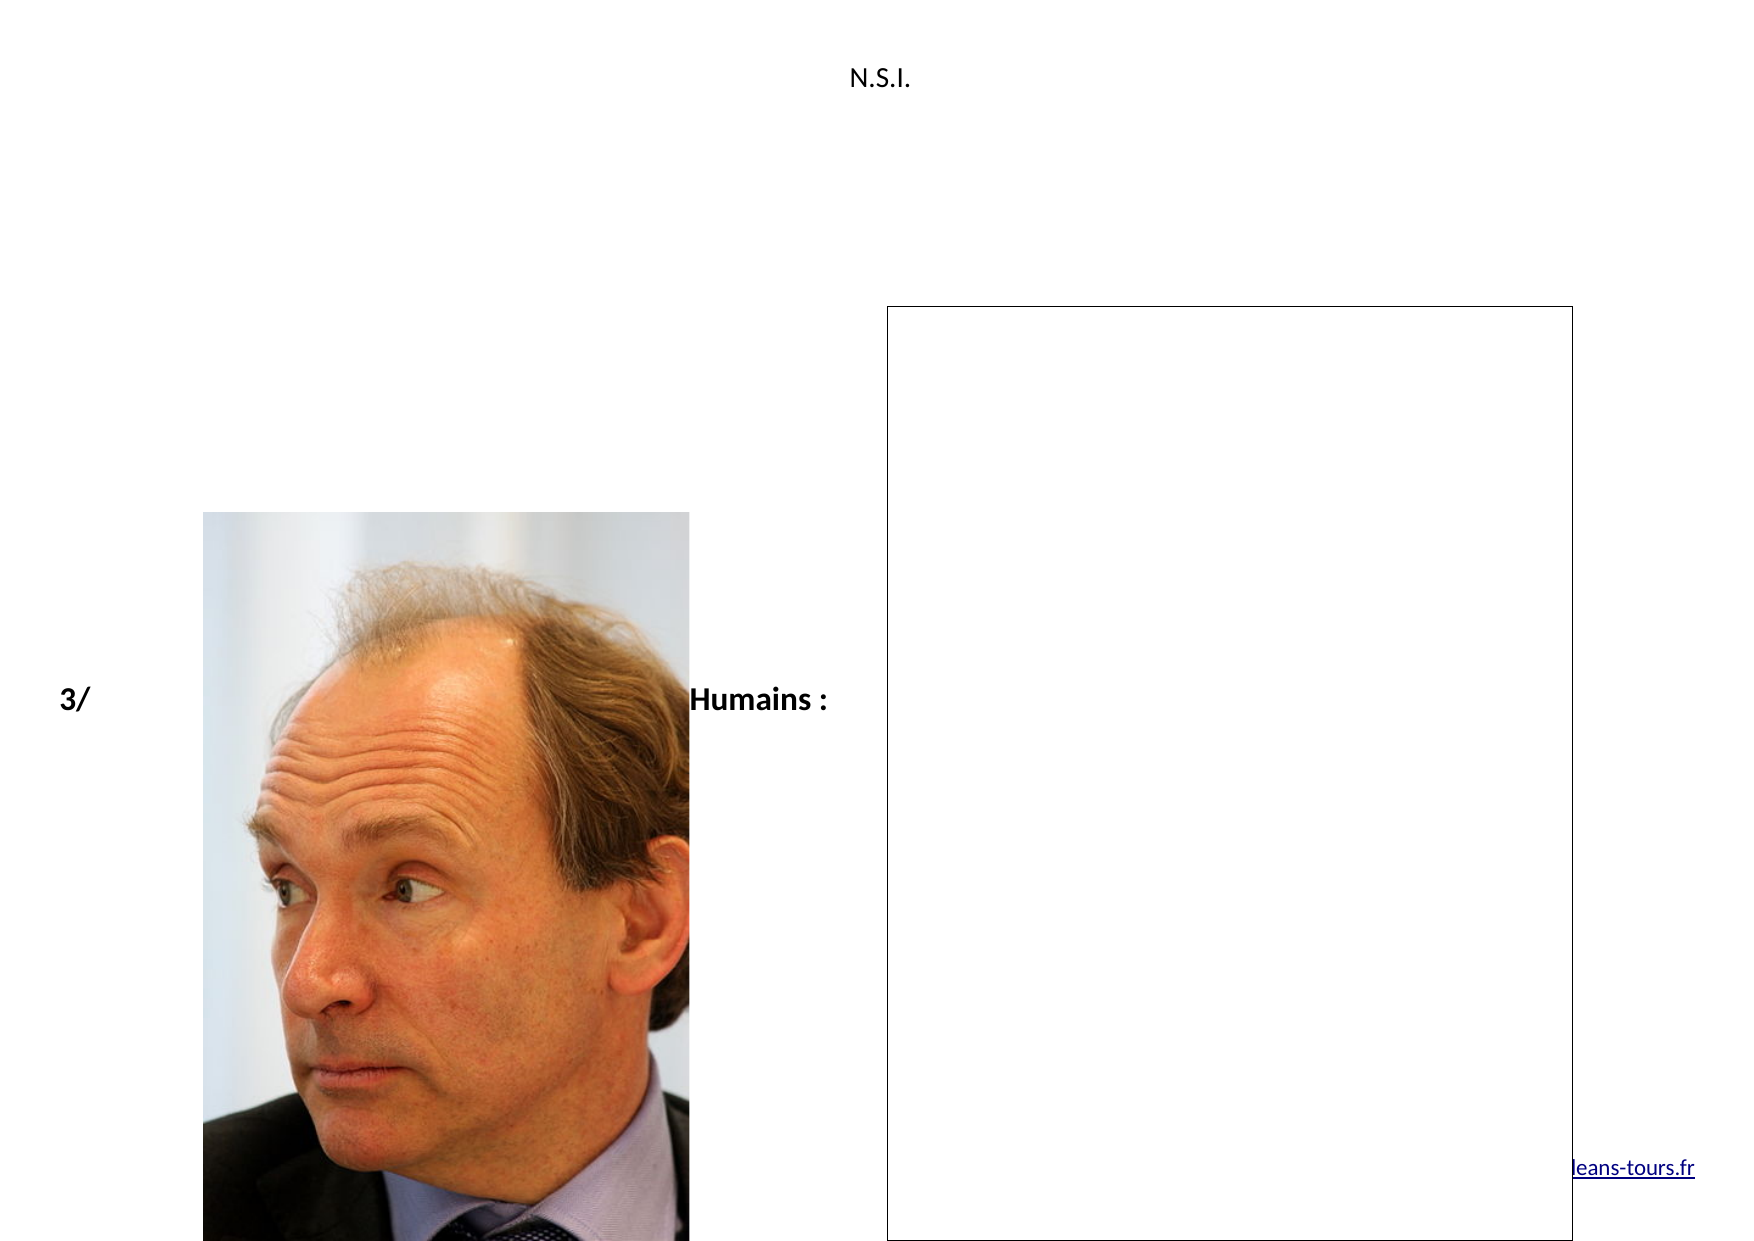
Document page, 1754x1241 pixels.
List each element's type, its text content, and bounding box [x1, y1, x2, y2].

text [1573, 678, 1695, 719]
text Humains : [690, 678, 887, 719]
picture [203, 512, 690, 1241]
text 3/ [59, 678, 203, 719]
